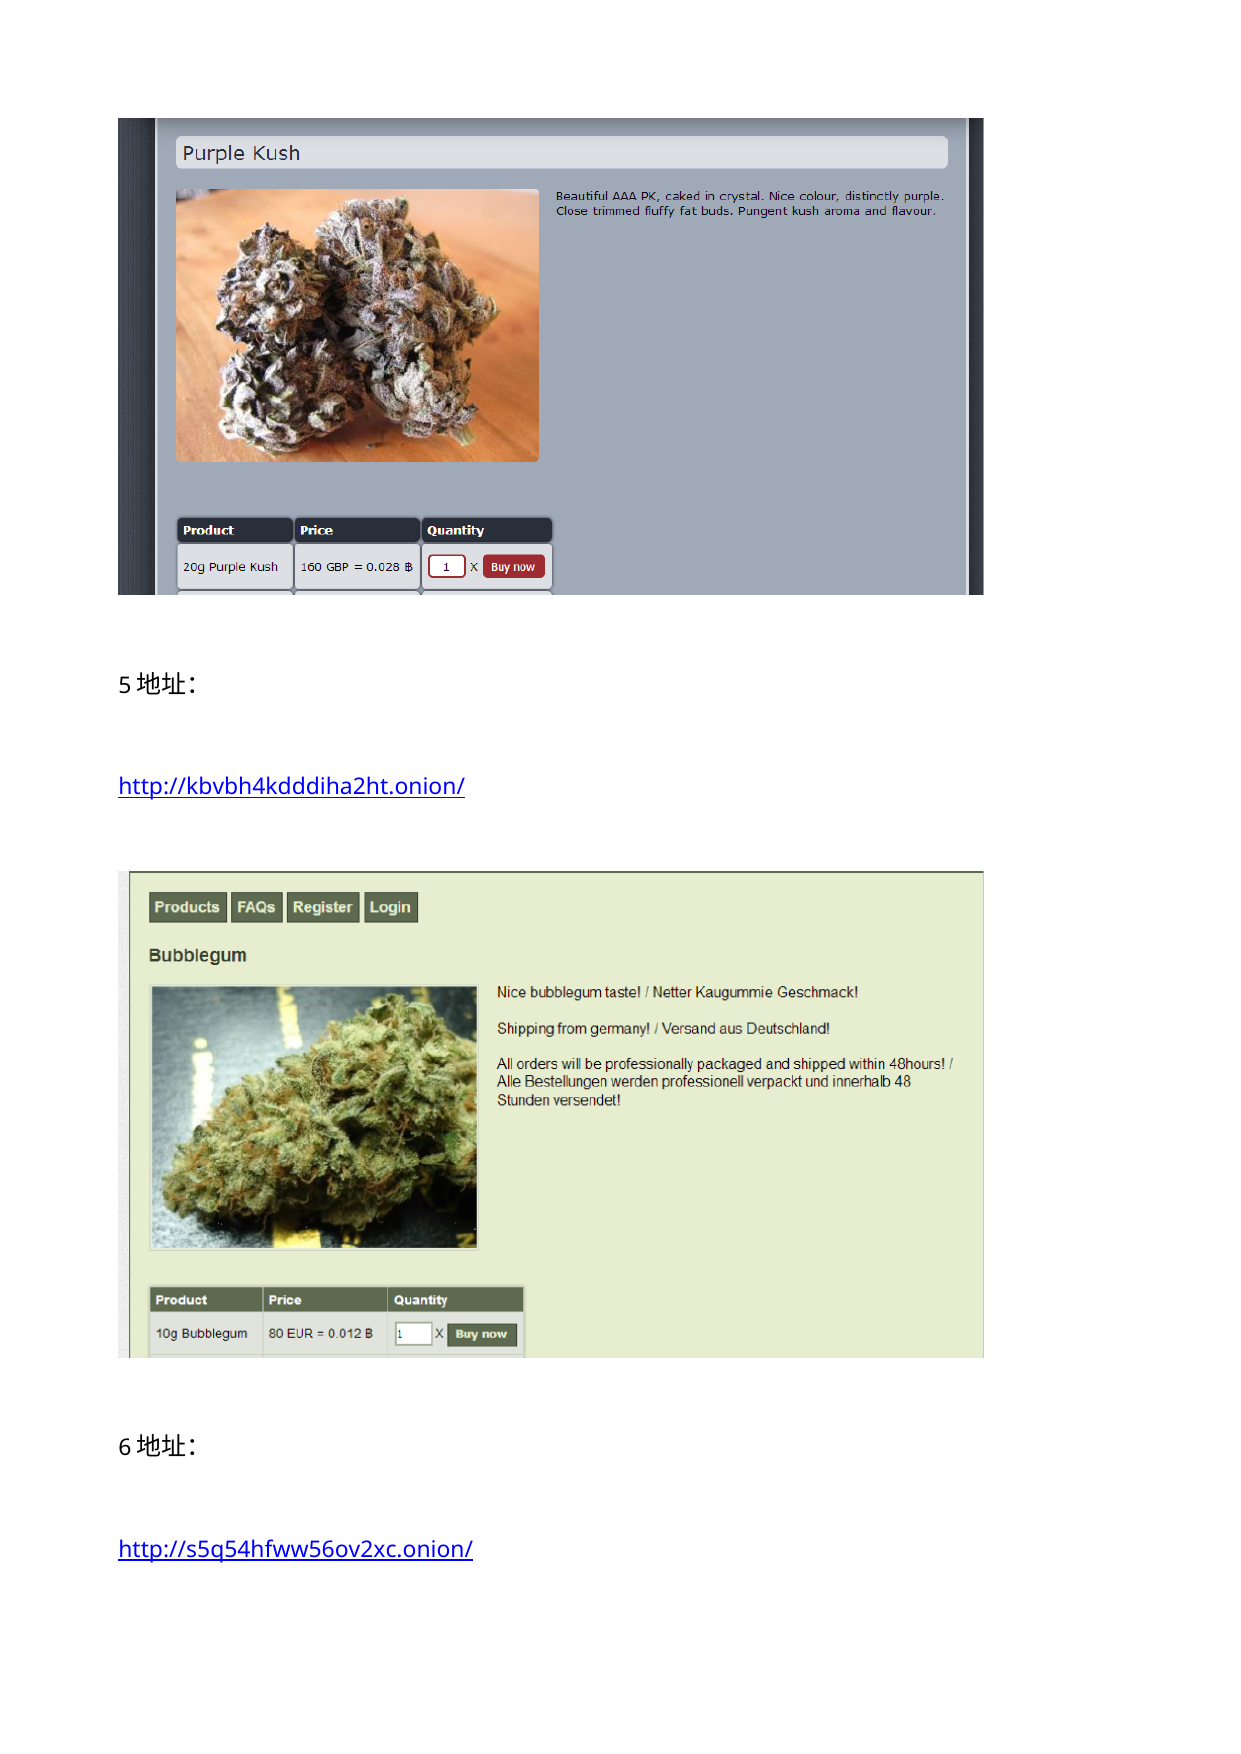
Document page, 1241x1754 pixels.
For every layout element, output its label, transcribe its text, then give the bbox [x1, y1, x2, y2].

text http://kbvbh4kdddiha2ht.onion/ [118, 770, 1122, 802]
text 6地址： [118, 1427, 1122, 1463]
text 5地址： [118, 664, 1122, 701]
text http://s5q54hfww56ov2xc.onion/ [118, 1533, 1122, 1564]
